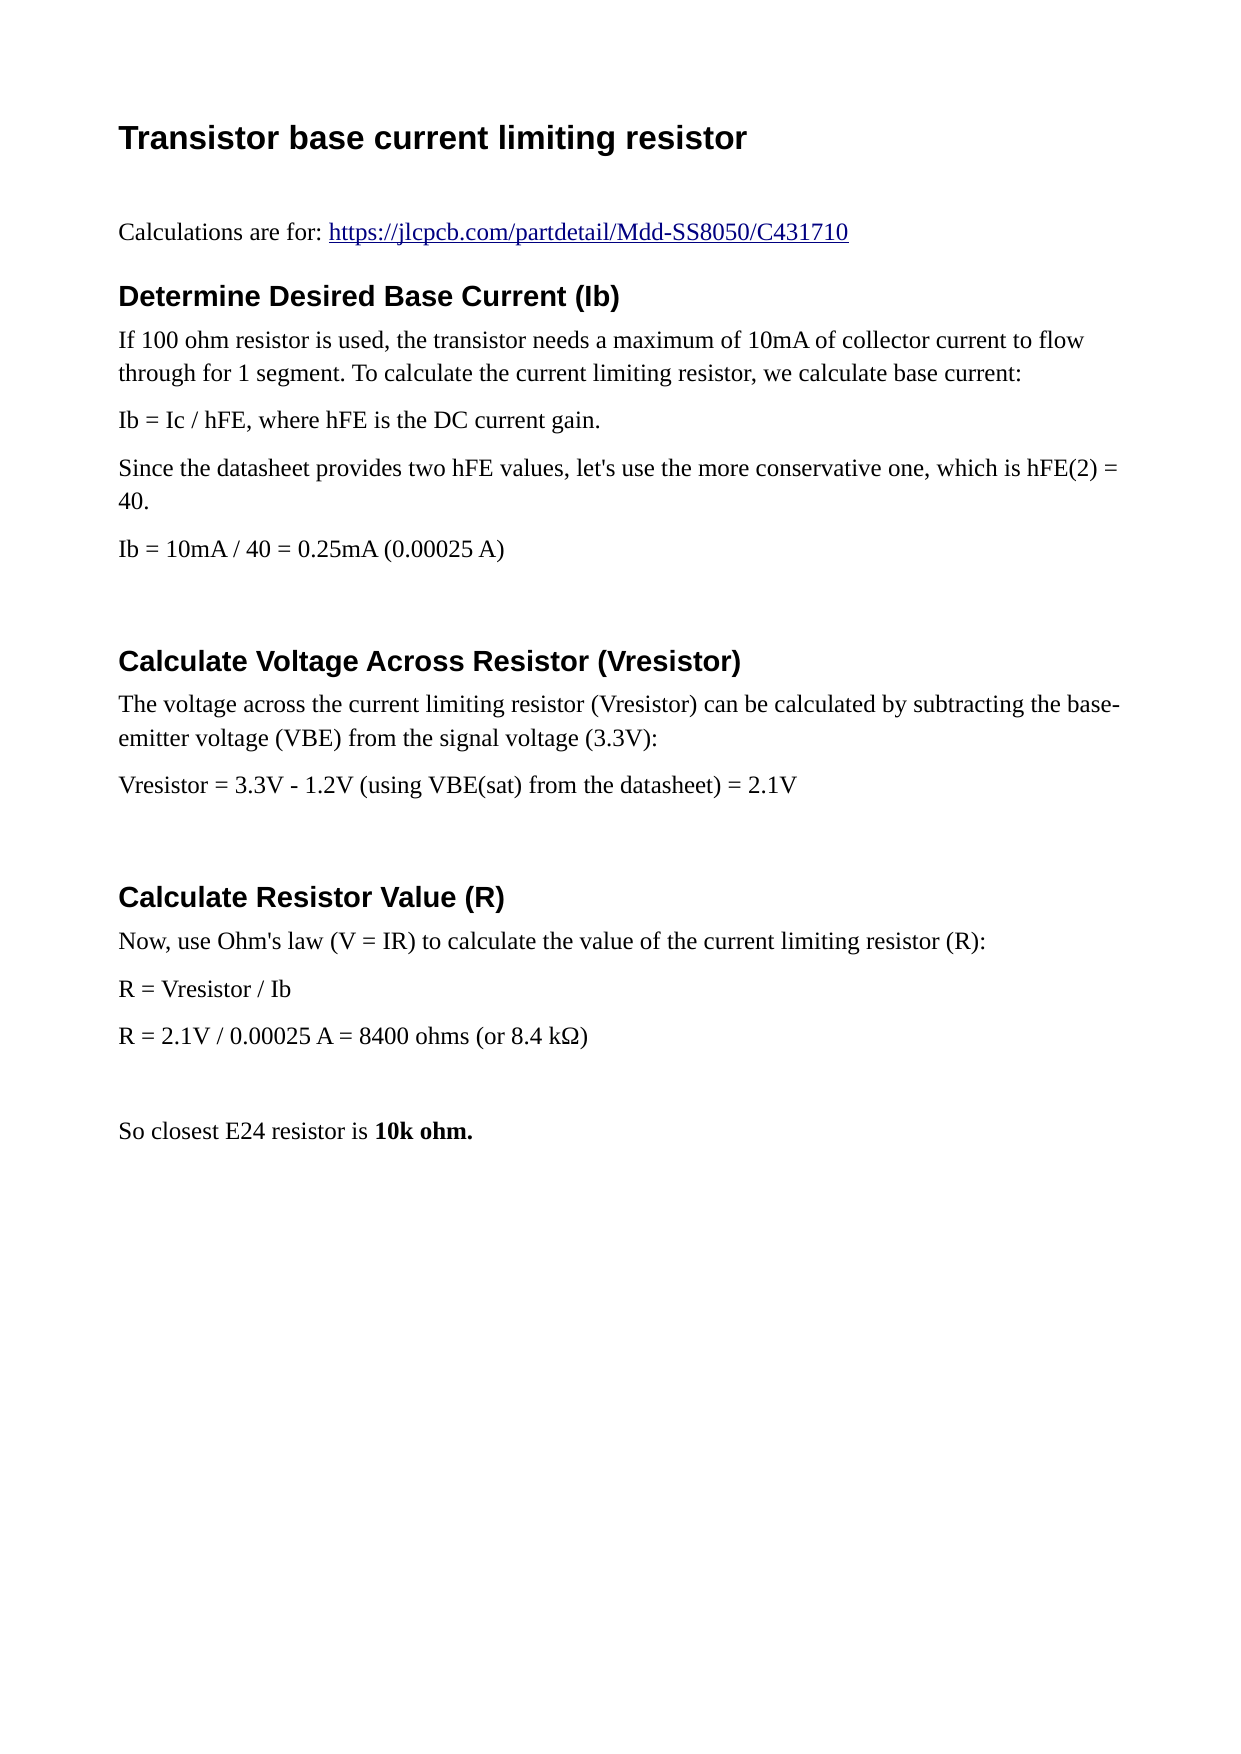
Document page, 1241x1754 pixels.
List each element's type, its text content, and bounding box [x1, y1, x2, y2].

subtitle Calculate Voltage Across Resistor (Vresistor) [118, 643, 1122, 677]
text Now, use Ohm's law (V = IR) to calculate the value of the current limiting resistor (R): [118, 926, 1122, 955]
subtitle Calculate Resistor Value (R) [118, 880, 1122, 913]
subtitle Transistor base current limiting resistor [118, 118, 1122, 157]
text Ib = Ic / hFE, where hFE is the DC current gain. [118, 406, 1122, 434]
text So closest E24 resistor is 10k ohm. [118, 1116, 1122, 1145]
subtitle Determine Desired Base Current (Ib) [118, 279, 1122, 312]
text Calculations are for: https://jlcpcb.com/partdetail/Mdd-SS8050/C431710 [118, 217, 1122, 245]
text R = 2.1V / 0.00025 A = 8400 ohms (or 8.4 kΩ) [118, 1021, 1122, 1050]
text Ib = 10mA / 40 = 0.25mA (0.00025 A) [118, 534, 1122, 562]
text The voltage across the current limiting resistor (Vresistor) can be calculated by subtracting the base-emitter voltage (VBE) from the signal voltage (3.3V): [118, 689, 1122, 751]
text Vresistor = 3.3V - 1.2V (using VBE(sat) from the datasheet) = 2.1V [118, 770, 1122, 799]
text R = Vresistor / Ib [118, 974, 1122, 1002]
text Since the datasheet provides two hFE values, let's use the more conservative one, which is hFE(2) = 40. [118, 453, 1122, 515]
text If 100 ohm resistor is used, the transistor needs a maximum of 10mA of collector current to flow through for 1 segment. To calculate the current limiting resistor, we calculate base current: [118, 325, 1122, 387]
